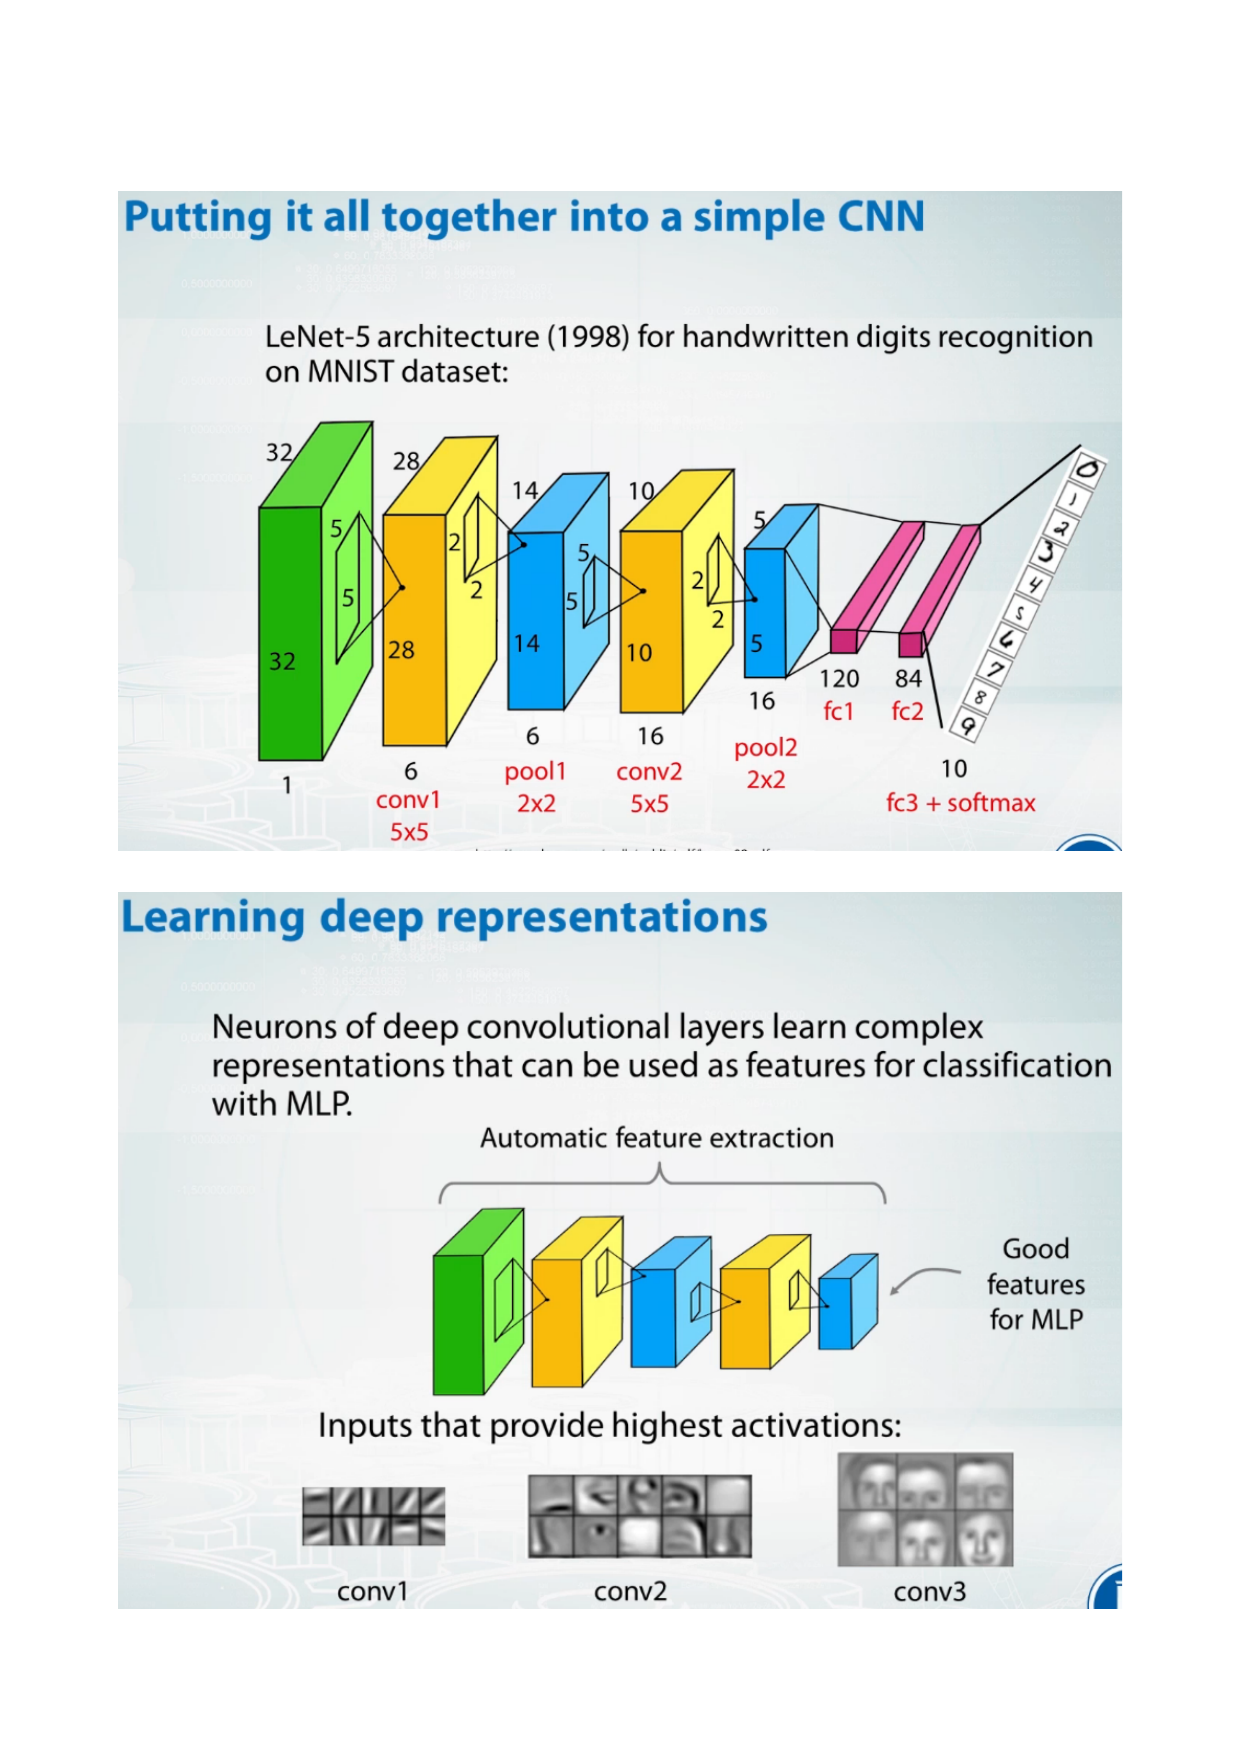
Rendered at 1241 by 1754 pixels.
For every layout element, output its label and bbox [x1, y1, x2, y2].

picture [118, 191, 1123, 851]
picture [118, 892, 1123, 1609]
